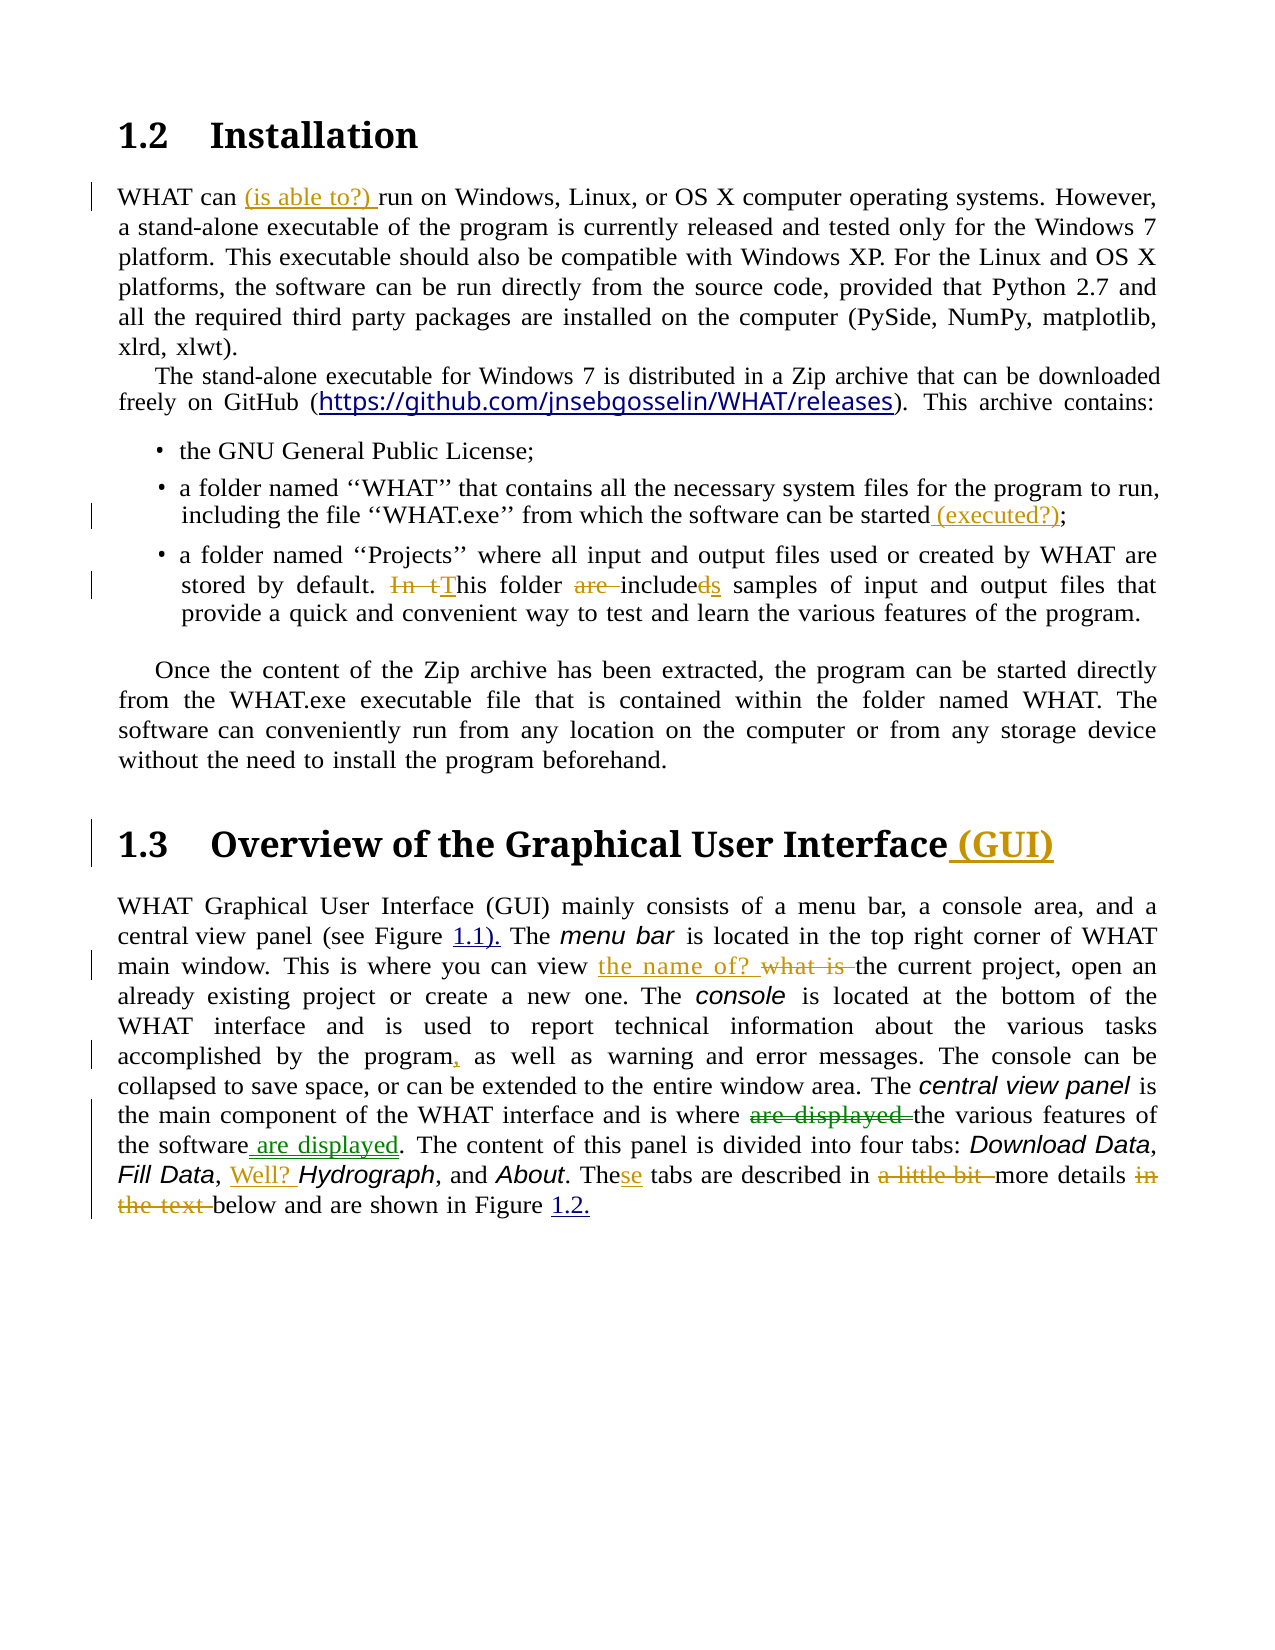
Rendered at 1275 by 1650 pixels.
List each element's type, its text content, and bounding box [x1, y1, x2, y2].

list the GNU General Public License; [154, 432, 1171, 467]
list Overview of the Graphical User Interface (GUI) [118, 819, 1171, 867]
list Installation [118, 111, 1171, 159]
text Once the content of the Zip archive has been extracted, the program can be started directly from the WHAT.exe executable file that is contained within the folder named WHAT. The software can conveniently run from any location on the computer or from any storage device without the need to install the program beforehand. [118, 656, 1157, 774]
text WHAT can (is able to?) run on Windows, Linux, or OS X computer operating systems. However, a stand-alone executable of the program is currently released and tested only for the Windows 7 platform. This executable should also be compatible with Windows XP. For the Linux and OS X platforms, the software can be run directly from the source code, provided that Python 2.7 and all the required third party packages are installed on the computer (PySide, NumPy, matplotlib, xlrd, xlwt). [117, 182, 1157, 361]
list a folder named ‘‘WHAT’’ that contains all the necessary system files for the program to run, including the file ‘‘WHAT.exe’’ from which the software can be started (executed?); [156, 472, 1161, 529]
list a folder named ‘‘Projects’’ where all input and output files used or created by WHAT are stored by default. This folder includes samples of input and output files that provide a quick and convenient way to test and learn the various features of the program. [156, 537, 1157, 627]
text The stand-alone executable for Windows 7 is distributed in a Zip archive that can be downloaded freely on GitHub (https://github.com/jnsebgosselin/WHAT/releases). This archive contains: [118, 365, 1160, 418]
text WHAT Graphical User Interface (GUI) mainly consists of a menu bar, a console area, and a central view panel (see Figure 1.1). The menu bar is located in the top right corner of WHAT main window. This is where you can view the name of? the current project, open an already existing project or create a new one. The console is located at the bottom of the WHAT interface and is used to report technical information about the various tasks accomplished by the program, as well as warning and error messages. The console can be collapsed to save space, or can be extended to the entire window area. The central view panel is the main component of the WHAT interface and is where the various features of the software are displayed. The content of this panel is divided into four tabs: Download Data, Fill Data, Well? Hydrograph, and About. These tabs are described in more details below and are shown in Figure 1.2. [117, 891, 1158, 1219]
